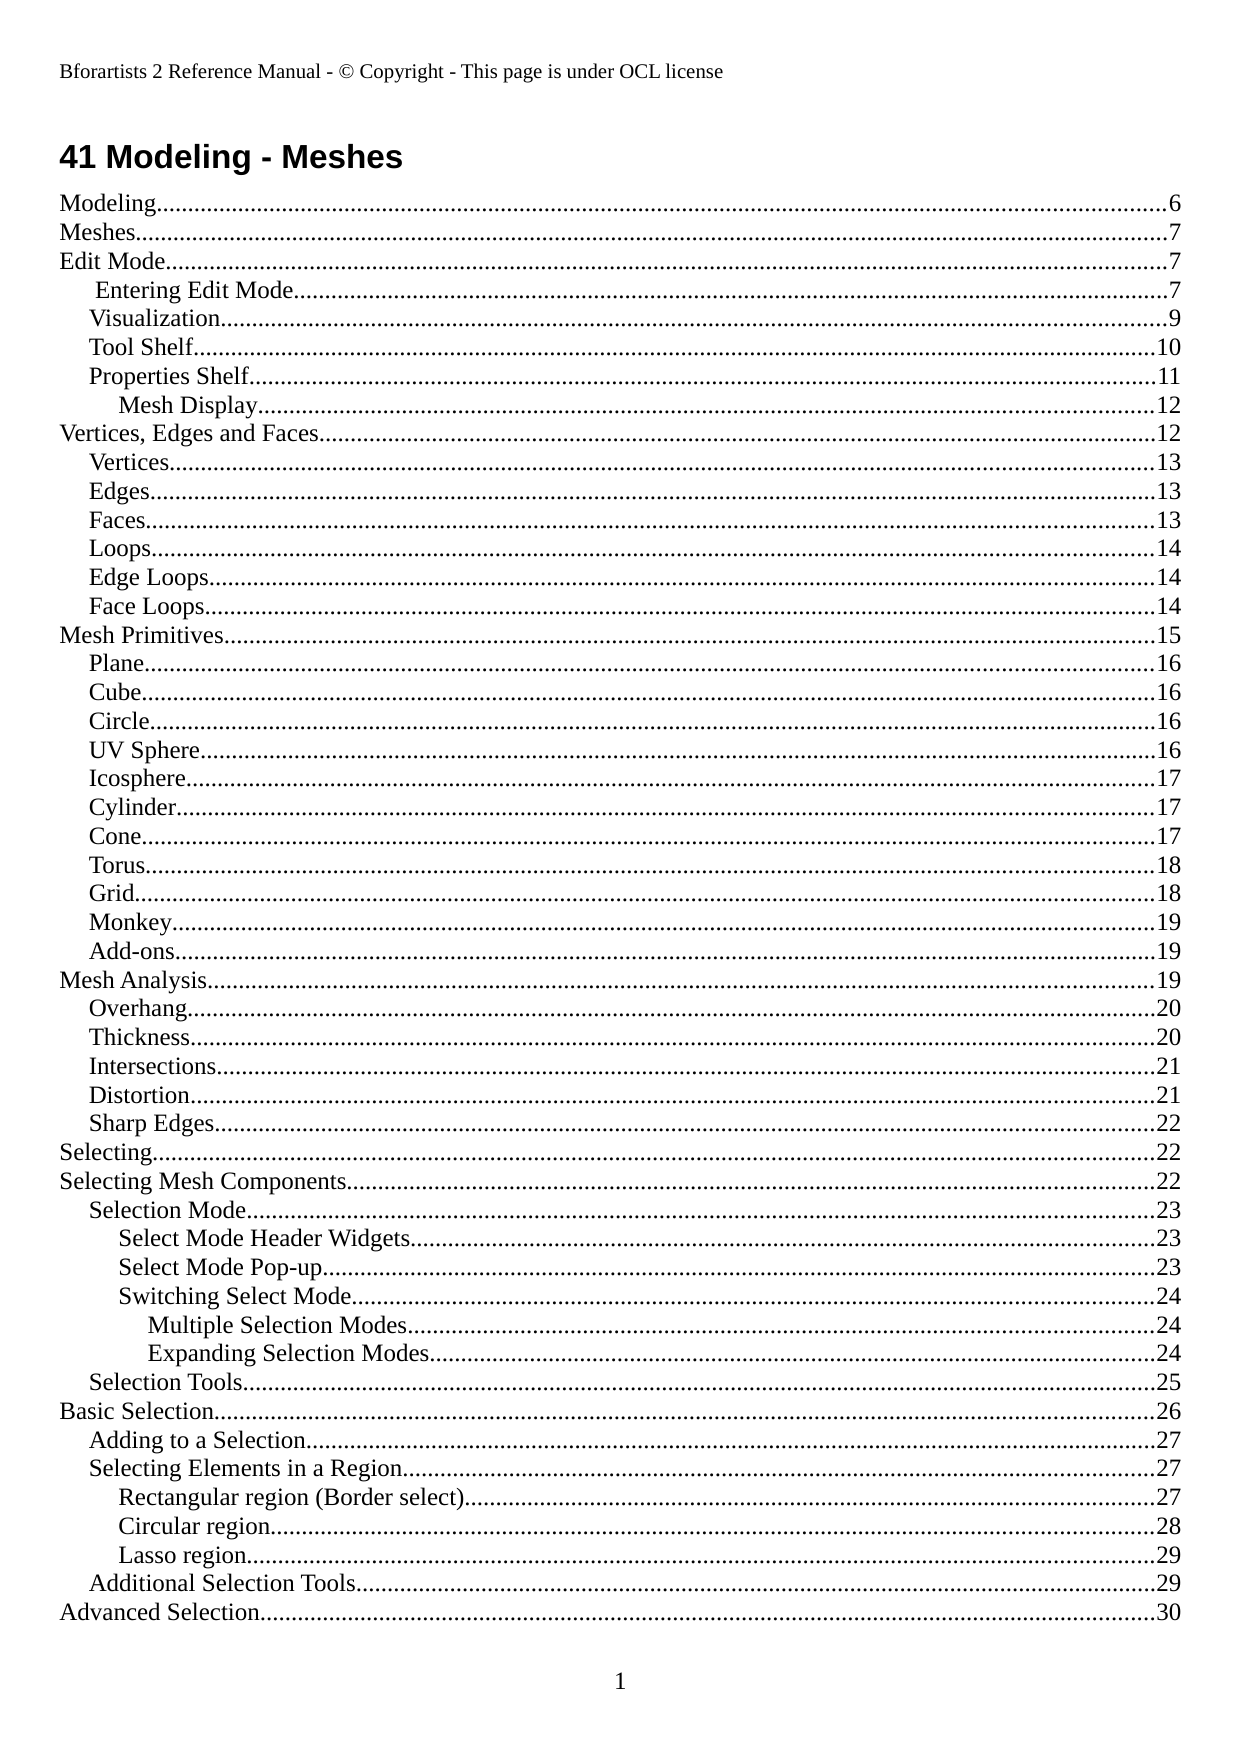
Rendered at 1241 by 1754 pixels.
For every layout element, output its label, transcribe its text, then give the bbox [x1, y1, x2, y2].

subtitle 41 Modeling - Meshes [59, 138, 1181, 176]
text Cube 16 [88, 677, 1181, 706]
text Thickness 20 [88, 1022, 1181, 1051]
text Switching Select Mode 24 [118, 1281, 1181, 1310]
text Cone 17 [88, 821, 1181, 850]
text Vertices, Edges and Faces 12 [59, 418, 1181, 447]
text Cylinder 17 [88, 792, 1181, 821]
text Circular region 28 [118, 1511, 1181, 1540]
text Modeling 6 [59, 188, 1181, 217]
text Select Mode Header Widgets 23 [118, 1223, 1181, 1252]
text Monkey 19 [88, 907, 1181, 936]
text Entering Edit Mode 7 [88, 275, 1181, 303]
text Selection Tools 25 [88, 1367, 1181, 1396]
text Select Mode Pop-up 23 [118, 1252, 1181, 1281]
text Advanced Selection 30 [59, 1597, 1181, 1626]
text Selecting Elements in a Region 27 [88, 1453, 1181, 1482]
text Basic Selection 26 [59, 1396, 1181, 1425]
text Mesh Analysis 19 [59, 965, 1181, 993]
text Grid 18 [88, 878, 1181, 907]
text Torus 18 [88, 850, 1181, 878]
text Selection Mode 23 [88, 1195, 1181, 1223]
text Circle 16 [88, 706, 1181, 735]
text Sharp Edges 22 [88, 1108, 1181, 1137]
text Lasso region 29 [118, 1540, 1181, 1568]
text Properties Shelf 11 [88, 361, 1181, 390]
text Rectangular region (Border select) 27 [118, 1482, 1181, 1511]
text Plane 16 [88, 648, 1181, 677]
text Edge Loops 14 [88, 562, 1181, 591]
text Expanding Selection Modes 24 [147, 1338, 1181, 1367]
text Multiple Selection Modes 24 [147, 1310, 1181, 1338]
text Loops 14 [88, 533, 1181, 562]
text Meshes 7 [59, 217, 1181, 246]
text Distortion 21 [88, 1080, 1181, 1108]
text Face Loops 14 [88, 591, 1181, 620]
text Mesh Primitives 15 [59, 620, 1181, 648]
text Additional Selection Tools 29 [88, 1568, 1181, 1597]
text Add-ons 19 [88, 936, 1181, 965]
text Visualization 9 [88, 303, 1181, 332]
text Faces 13 [88, 505, 1181, 533]
text Tool Shelf 10 [88, 332, 1181, 361]
text Selecting Mesh Components 22 [59, 1166, 1181, 1195]
text Edges 13 [88, 476, 1181, 505]
text Vertices 13 [88, 447, 1181, 476]
text Edit Mode 7 [59, 246, 1181, 275]
text Intersections 21 [88, 1051, 1181, 1080]
text Adding to a Selection 27 [88, 1425, 1181, 1453]
text Mesh Display 12 [118, 390, 1181, 418]
text UV Sphere 16 [88, 735, 1181, 763]
text Selecting 22 [59, 1137, 1181, 1166]
text Icosphere 17 [88, 763, 1181, 792]
text Overhang 20 [88, 993, 1181, 1022]
